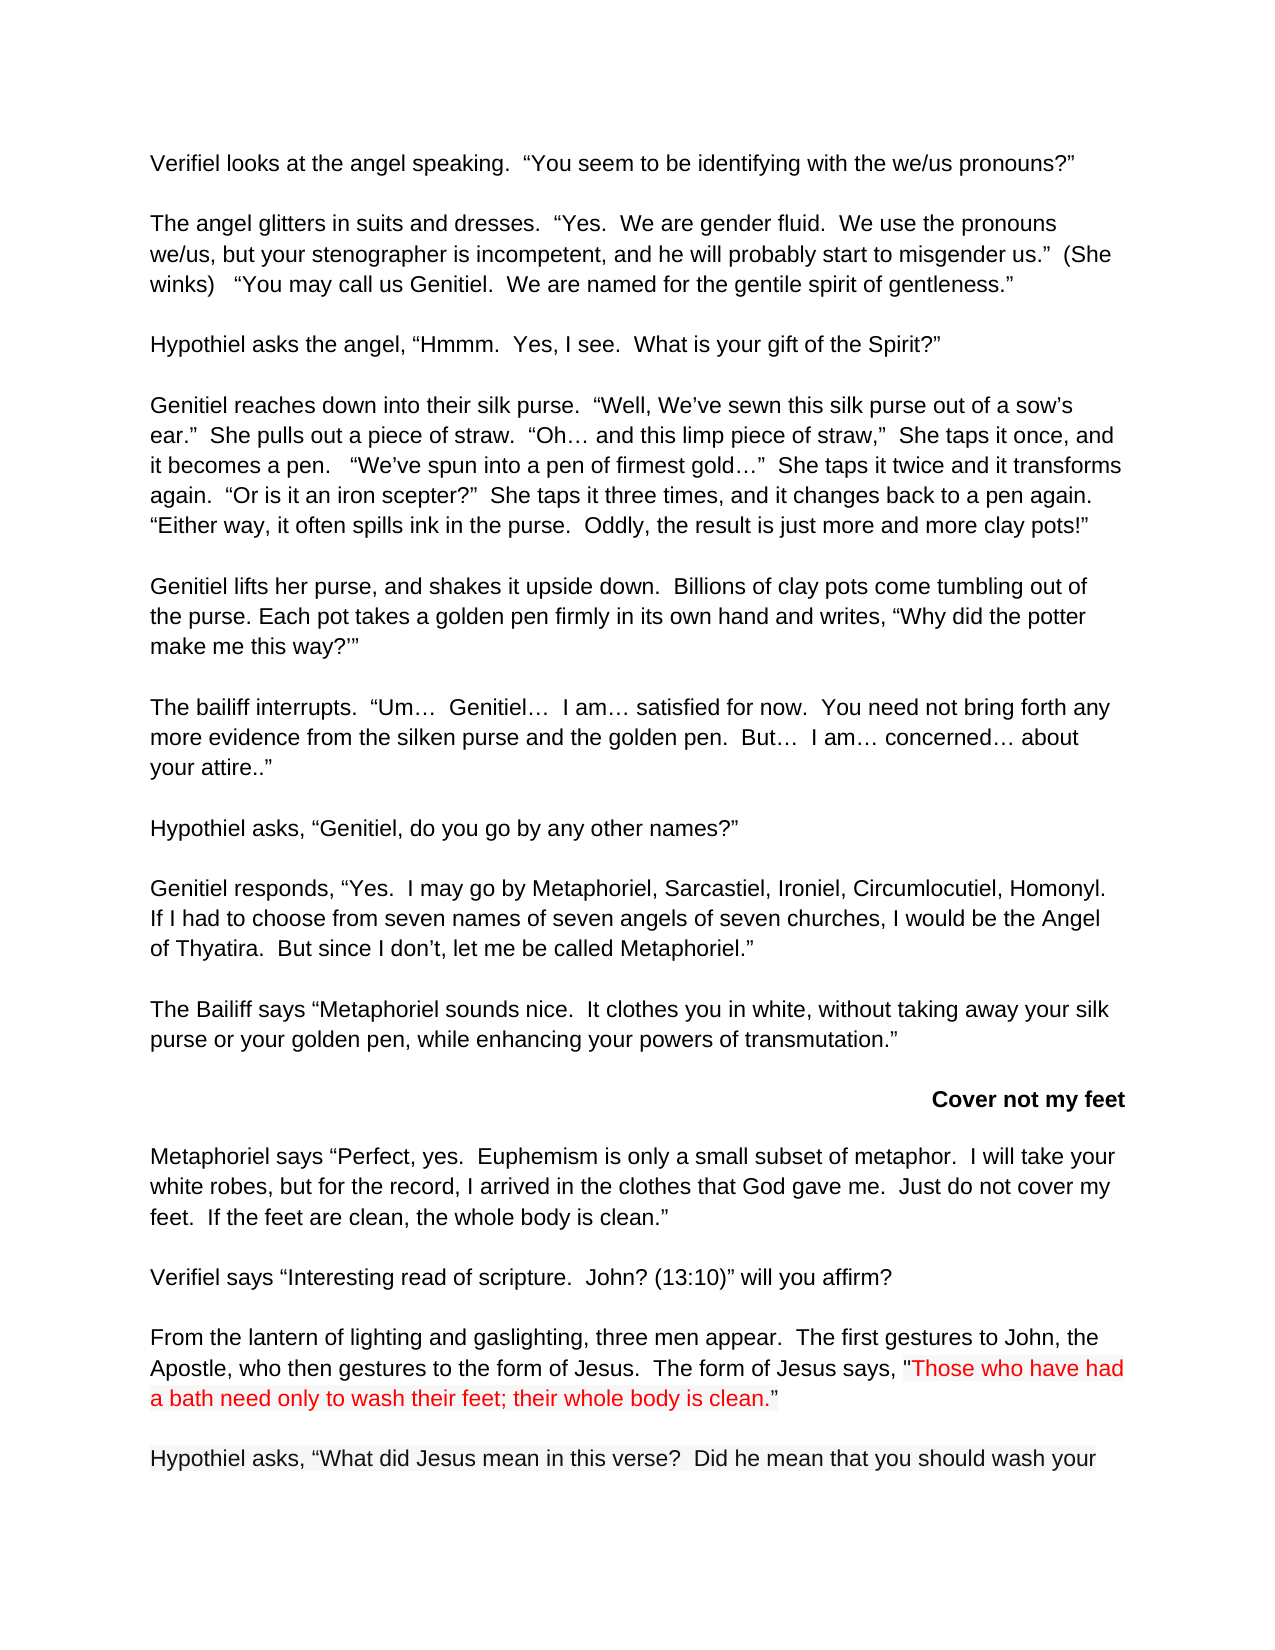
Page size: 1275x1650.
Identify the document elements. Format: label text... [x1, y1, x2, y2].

text The angel glitters in suits and dresses. “Yes. We are gender fluid. We use the pronouns we/us, but your stenographer is incompetent, and he will probably start to misgender us.” (She winks) “You may call us Genitiel. We are named for the gentile spirit of gentleness.” [150, 210, 1125, 297]
text Metaphoriel says “Perfect, yes. Euphemism is only a small subset of metaphor. I will take your white robes, but for the record, I arrived in the clothes that God gave me. Just do not cover my feet. If the feet are clean, the whole body is clean.” [150, 1143, 1125, 1230]
text Verifiel looks at the angel speaking. “You seem to be identifying with the we/us pronouns?” [150, 150, 1125, 176]
subtitle Cover not my feet [150, 1086, 1125, 1113]
text Hypothiel asks the angel, “Hmmm. Yes, I see. What is your gift of the Spirit?” [150, 331, 1125, 358]
text Hypothiel asks, “Genitiel, do you go by any other names?” [150, 814, 1125, 841]
text Genitiel reaches down into their silk purse. “Well, We’ve sewn this silk purse out of a sow’s ear.” She pulls out a piece of straw. “Oh… and this limp piece of straw,” She taps it once, and it becomes a pen. “We’ve spun into a pen of firmest gold…” She taps it twice and it transforms again. “Or is it an iron scepter?” She taps it three times, and it changes back to a pen again. “Either way, it often spills ink in the purse. Oddly, the result is just more and more clay pots!” [150, 392, 1125, 539]
text The Bailiff says “Metaphoriel sounds nice. It clothes you in white, without taking away your silk purse or your golden pen, while enhancing your powers of transmutation.” [150, 996, 1125, 1052]
text The bailiff interrupts. “Um… Genitiel… I am… satisfied for now. You need not bring forth any more evidence from the silken purse and the golden pen. But… I am… concerned… about your attire..” [150, 694, 1125, 781]
text Genitiel responds, “Yes. I may go by Metaphoriel, Sarcastiel, Ironiel, Circumlocutiel, Homonyl. If I had to choose from seven names of seven angels of seven churches, I would be the Angel of Thyatira. But since I don’t, let me be called Metaphoriel.” [150, 875, 1125, 962]
text Verifiel says “Interesting read of scripture. John? (13:10)” will you affirm? [150, 1264, 1125, 1290]
text Genitiel lifts her purse, and shakes it upside down. Billions of clay pots come tumbling out of the purse. Each pot takes a golden pen firmly in its own hand and writes, “Why did the potter make me this way?’” [150, 573, 1125, 660]
text Hypothiel asks, “What did Jesus mean in this verse? Did he mean that you should wash your [150, 1445, 1125, 1471]
text From the lantern of lighting and gaslighting, three men appear. The first gestures to John, the Apostle, who then gestures to the form of Jesus. The form of Jesus says, "Those who have had a bath need only to wash their feet; their whole body is clean.” [150, 1324, 1125, 1411]
